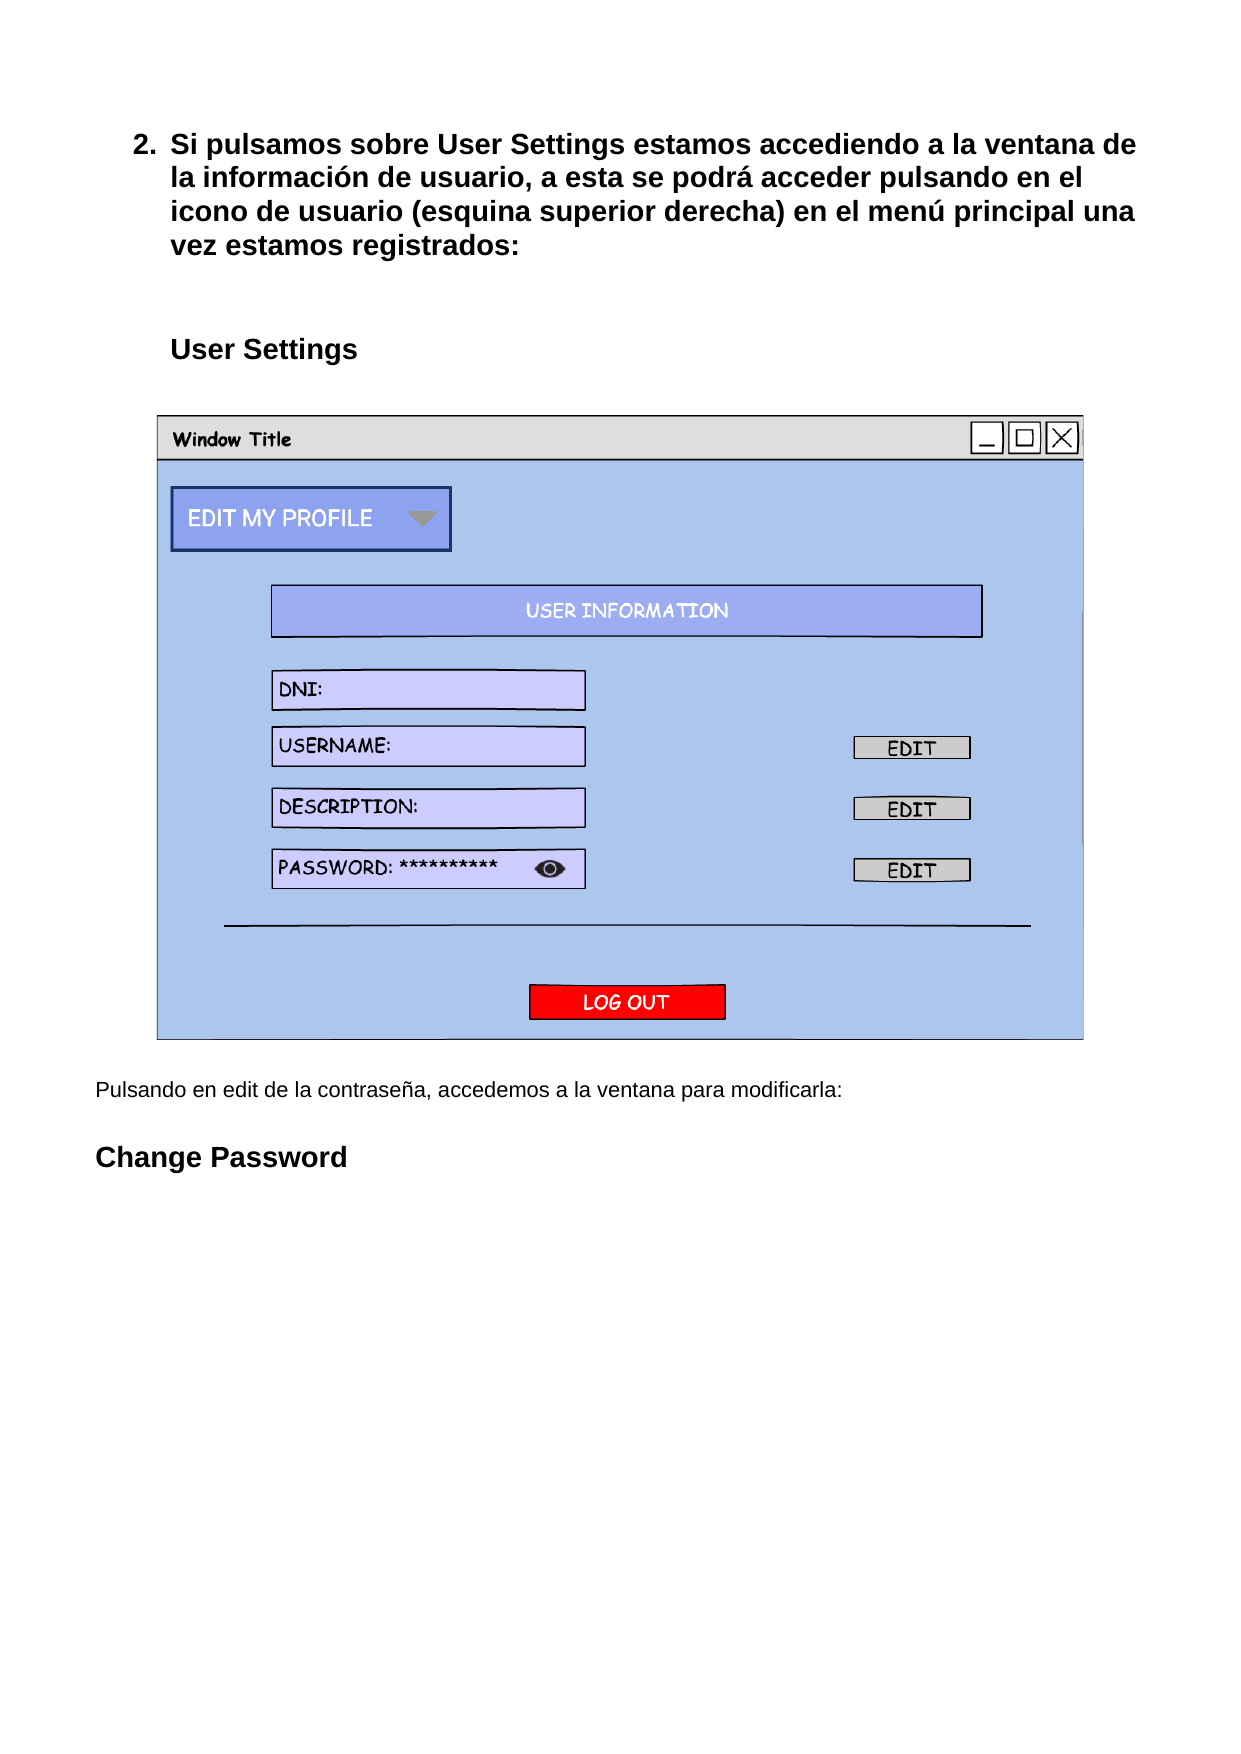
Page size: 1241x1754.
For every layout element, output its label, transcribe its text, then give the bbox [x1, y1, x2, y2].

subtitle User Settings [170, 298, 1145, 366]
text Pulsando en edit de la contraseña, accedemos a la ventana para modificarla: [95, 1077, 1145, 1102]
list Si pulsamos sobre User Settings estamos accediendo a la ventana de la información de usuario, a esta se podrá acceder pulsando en el icono de usuario (esquina superior derecha) en el menú principal una vez estamos registrados: [133, 127, 1145, 261]
subtitle Change Password [95, 1140, 1145, 1173]
